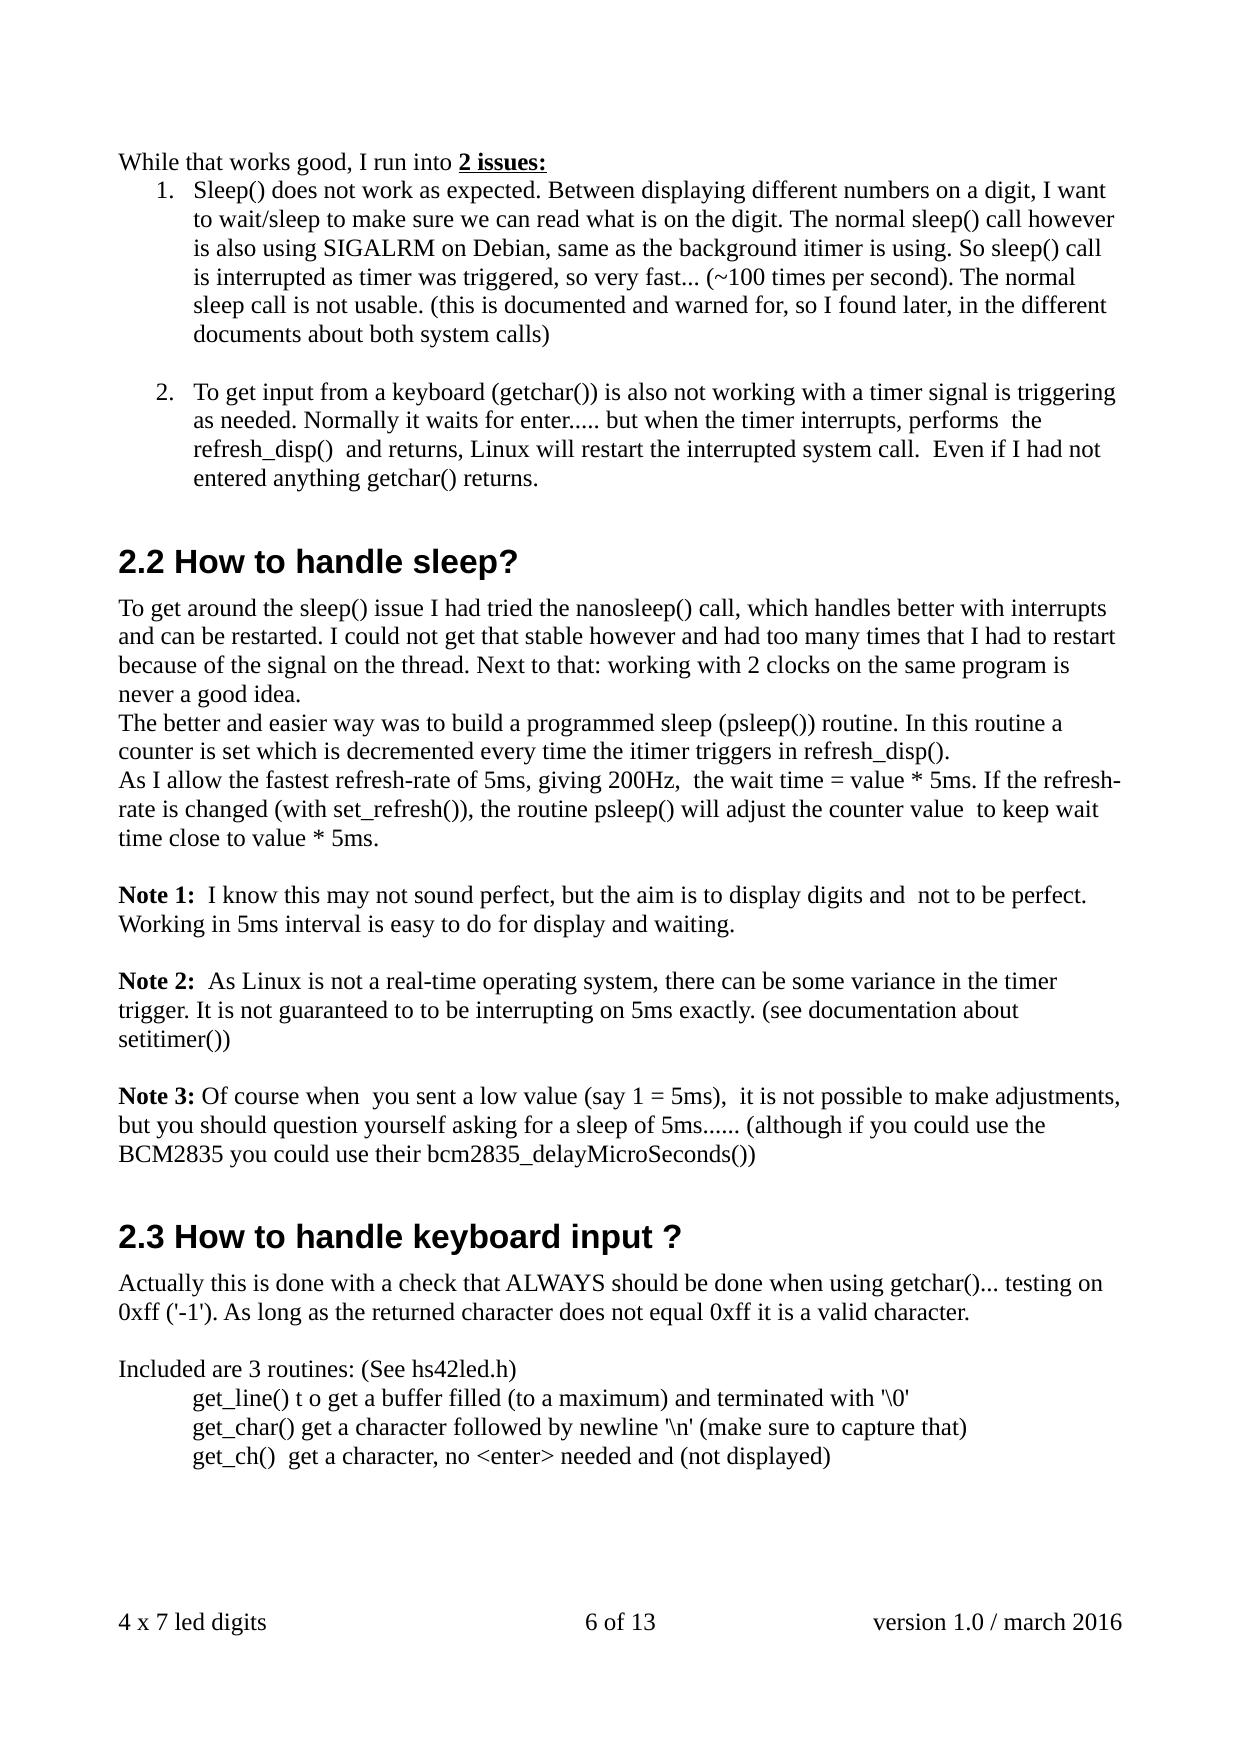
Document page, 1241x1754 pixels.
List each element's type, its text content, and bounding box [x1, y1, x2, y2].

text Note 2: As Linux is not a real-time operating system, there can be some variance in the timer trigger. It is not guaranteed to to be interrupting on 5ms exactly. (see documentation about setitimer()) [118, 966, 1122, 1053]
list Sleep() does not work as expected. Between displaying different numbers on a digit, I want to wait/sleep to make sure we can read what is on the digit. The normal sleep() call however is also using SIGALRM on Debian, same as the background itimer is using. So sleep() call is interrupted as timer was triggered, so very fast... (~100 times per second). The normal sleep call is not usable. (this is documented and warned for, so I found later, in the different documents about both system calls) [156, 176, 1122, 348]
text While that works good, I run into 2 issues: [118, 147, 1122, 176]
text get_ch() get a character, no <enter> needed and (not displayed) [118, 1441, 1122, 1469]
subtitle 2.2 How to handle sleep? [118, 541, 1122, 580]
text Note 3: Of course when you sent a low value (say 1 = 5ms), it is not possible to make adjustments, but you should question yourself asking for a sleep of 5ms...... (although if you could use the BCM2835 you could use their bcm2835_delayMicroSeconds()) [118, 1081, 1122, 1168]
text Note 1: I know this may not sound perfect, but the aim is to display digits and not to be perfect. Working in 5ms interval is easy to do for display and waiting. [118, 880, 1122, 938]
text To get around the sleep() issue I had tried the nanosleep() call, which handles better with interrupts and can be restarted. I could not get that stable however and had too many times that I had to restart because of the signal on the thread. Next to that: working with 2 clocks on the same program is never a good idea. [118, 593, 1122, 708]
text get_line() t o get a buffer filled (to a maximum) and terminated with '\0' [118, 1383, 1122, 1412]
list To get input from a keyboard (getchar()) is also not working with a timer signal is triggering as needed. Normally it waits for enter..... but when the timer interrupts, performs the refresh_disp() and returns, Linux will restart the interrupted system call. Even if I had not entered anything getchar() returns. [156, 377, 1122, 492]
text The better and easier way was to build a programmed sleep (psleep()) routine. In this routine a counter is set which is decremented every time the itimer triggers in refresh_disp(). [118, 708, 1122, 765]
text As I allow the fastest refresh-rate of 5ms, giving 200Hz, the wait time = value * 5ms. If the refresh-rate is changed (with set_refresh()), the routine psleep() will adjust the counter value to keep wait time close to value * 5ms. [118, 765, 1122, 851]
text get_char() get a character followed by newline '\n' (make sure to capture that) [118, 1412, 1122, 1441]
text Actually this is done with a check that ALWAYS should be done when using getchar()... testing on 0xff ('-1'). As long as the returned character does not equal 0xff it is a valid character. [118, 1268, 1122, 1326]
text Included are 3 routines: (See hs42led.h) [118, 1326, 1122, 1383]
subtitle 2.3 How to handle keyboard input ? [118, 1217, 1122, 1256]
